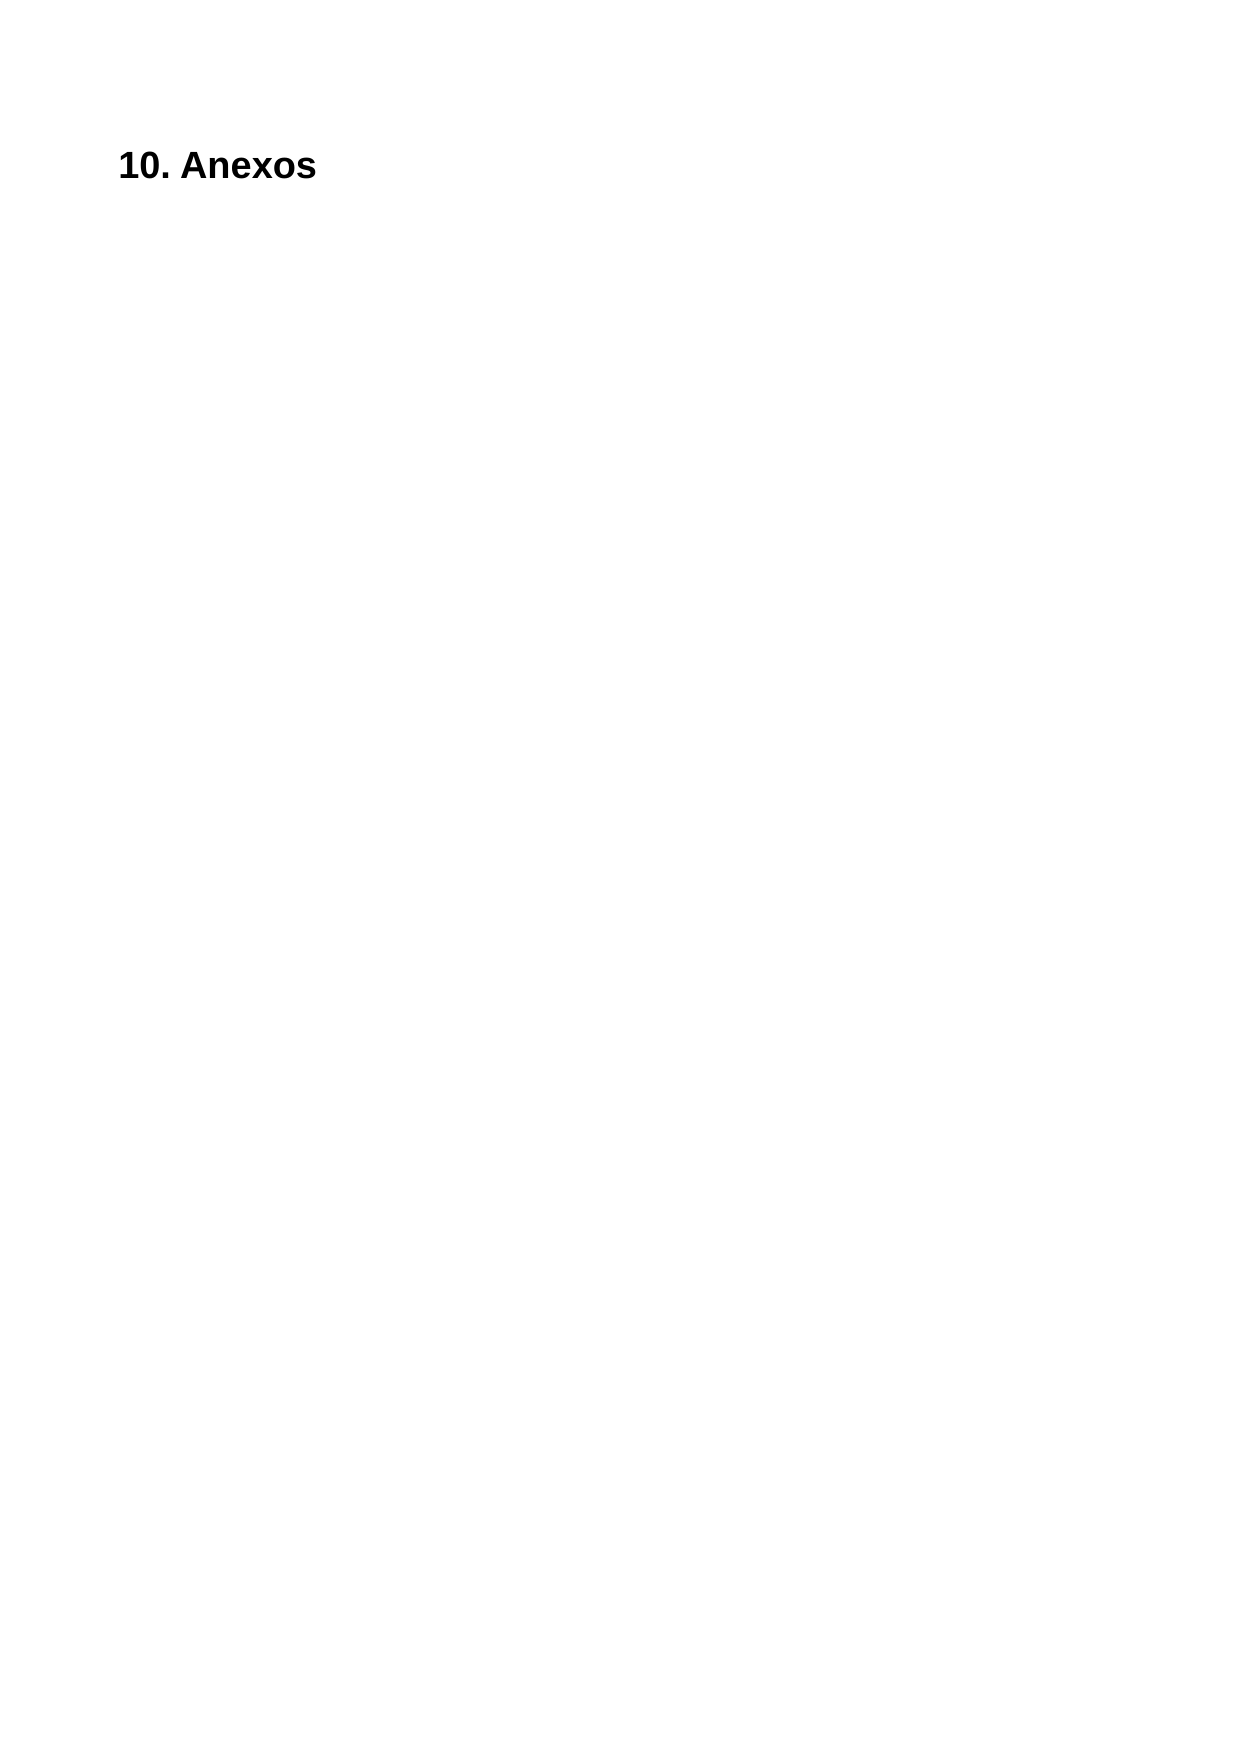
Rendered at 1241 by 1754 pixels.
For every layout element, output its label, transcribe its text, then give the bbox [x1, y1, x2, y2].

subtitle 10. Anexos [118, 143, 1122, 187]
